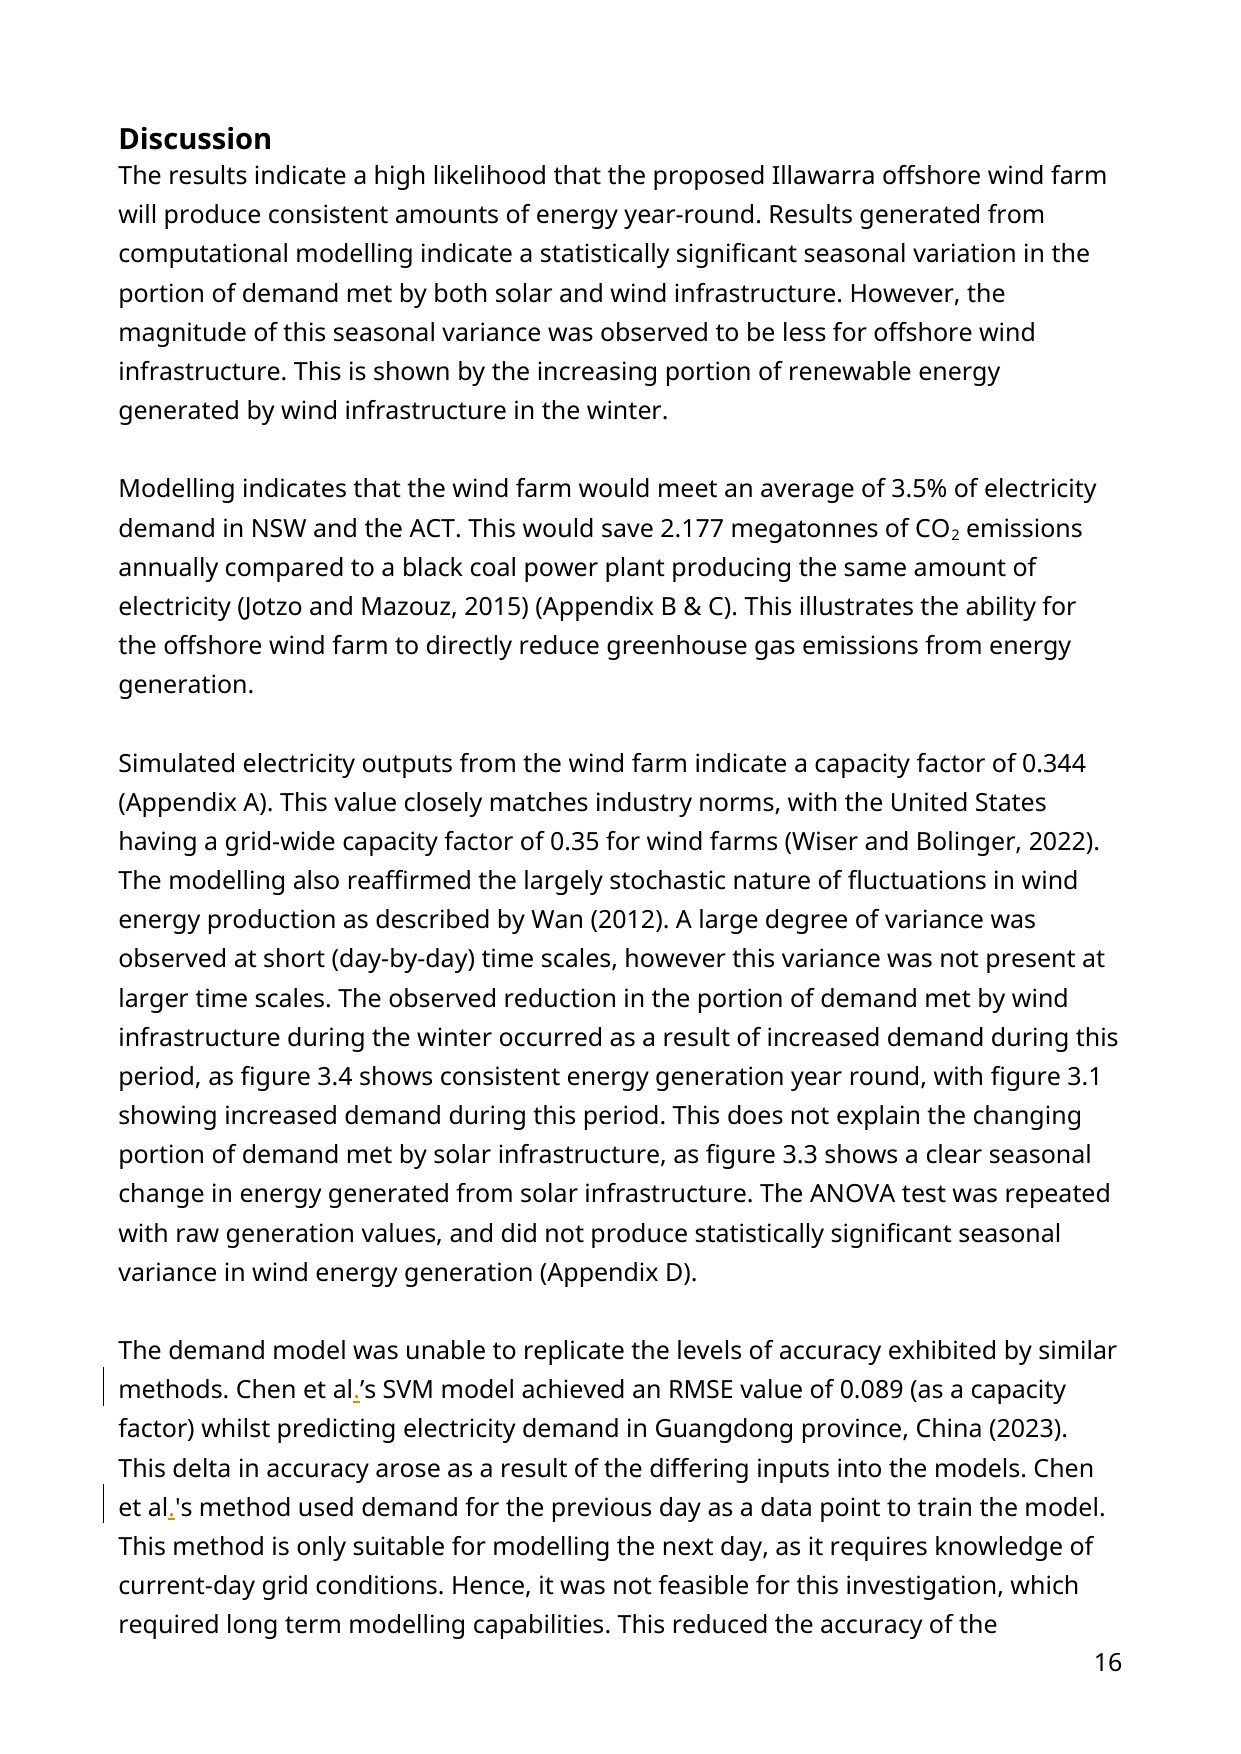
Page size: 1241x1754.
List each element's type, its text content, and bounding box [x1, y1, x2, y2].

text The results indicate a high likelihood that the proposed Illawarra offshore wind farm will produce consistent amounts of energy year-round. Results generated from computational modelling indicate a statistically significant seasonal variation in the portion of demand met by both solar and wind infrastructure. However, the magnitude of this seasonal variance was observed to be less for offshore wind infrastructure. This is shown by the increasing portion of renewable energy generated by wind infrastructure in the winter. [118, 158, 1122, 427]
text The demand model was unable to replicate the levels of accuracy exhibited by similar methods. Chen et al.’s SVM model achieved an RMSE value of 0.089 (as a capacity factor) whilst predicting electricity demand in Guangdong province, China (2023). This delta in accuracy arose as a result of the differing inputs into the models. Chen et al.'s method used demand for the previous day as a data point to train the model. This method is only suitable for modelling the next day, as it requires knowledge of current-day grid conditions. Hence, it was not feasible for this investigation, which required long term modelling capabilities. This reduced the accuracy of the [118, 1333, 1122, 1641]
text Simulated electricity outputs from the wind farm indicate a capacity factor of 0.344 (Appendix A). This value closely matches industry norms, with the United States having a grid-wide capacity factor of 0.35 for wind farms (Wiser and Bolinger, 2022). The modelling also reaffirmed the largely stochastic nature of fluctuations in wind energy production as described by Wan (2012). A large degree of variance was observed at short (day-by-day) time scales, however this variance was not present at larger time scales. The observed reduction in the portion of demand met by wind infrastructure during the winter occurred as a result of increased demand during this period, as figure 3.4 shows consistent energy generation year round, with figure 3.1 showing increased demand during this period. This does not explain the changing portion of demand met by solar infrastructure, as figure 3.3 shows a clear seasonal change in energy generated from solar infrastructure. The ANOVA test was repeated with raw generation values, and did not produce statistically significant seasonal variance in wind energy generation (Appendix D). [118, 745, 1122, 1288]
text Modelling indicates that the wind farm would meet an average of 3.5% of electricity demand in NSW and the ACT. This would save 2.177 megatonnes of CO2 emissions annually compared to a black coal power plant producing the same amount of electricity (Jotzo and Mazouz, 2015) (Appendix B & C). This illustrates the ability for the offshore wind farm to directly reduce greenhouse gas emissions from energy generation. [118, 471, 1122, 701]
subtitle Discussion [118, 118, 1122, 158]
